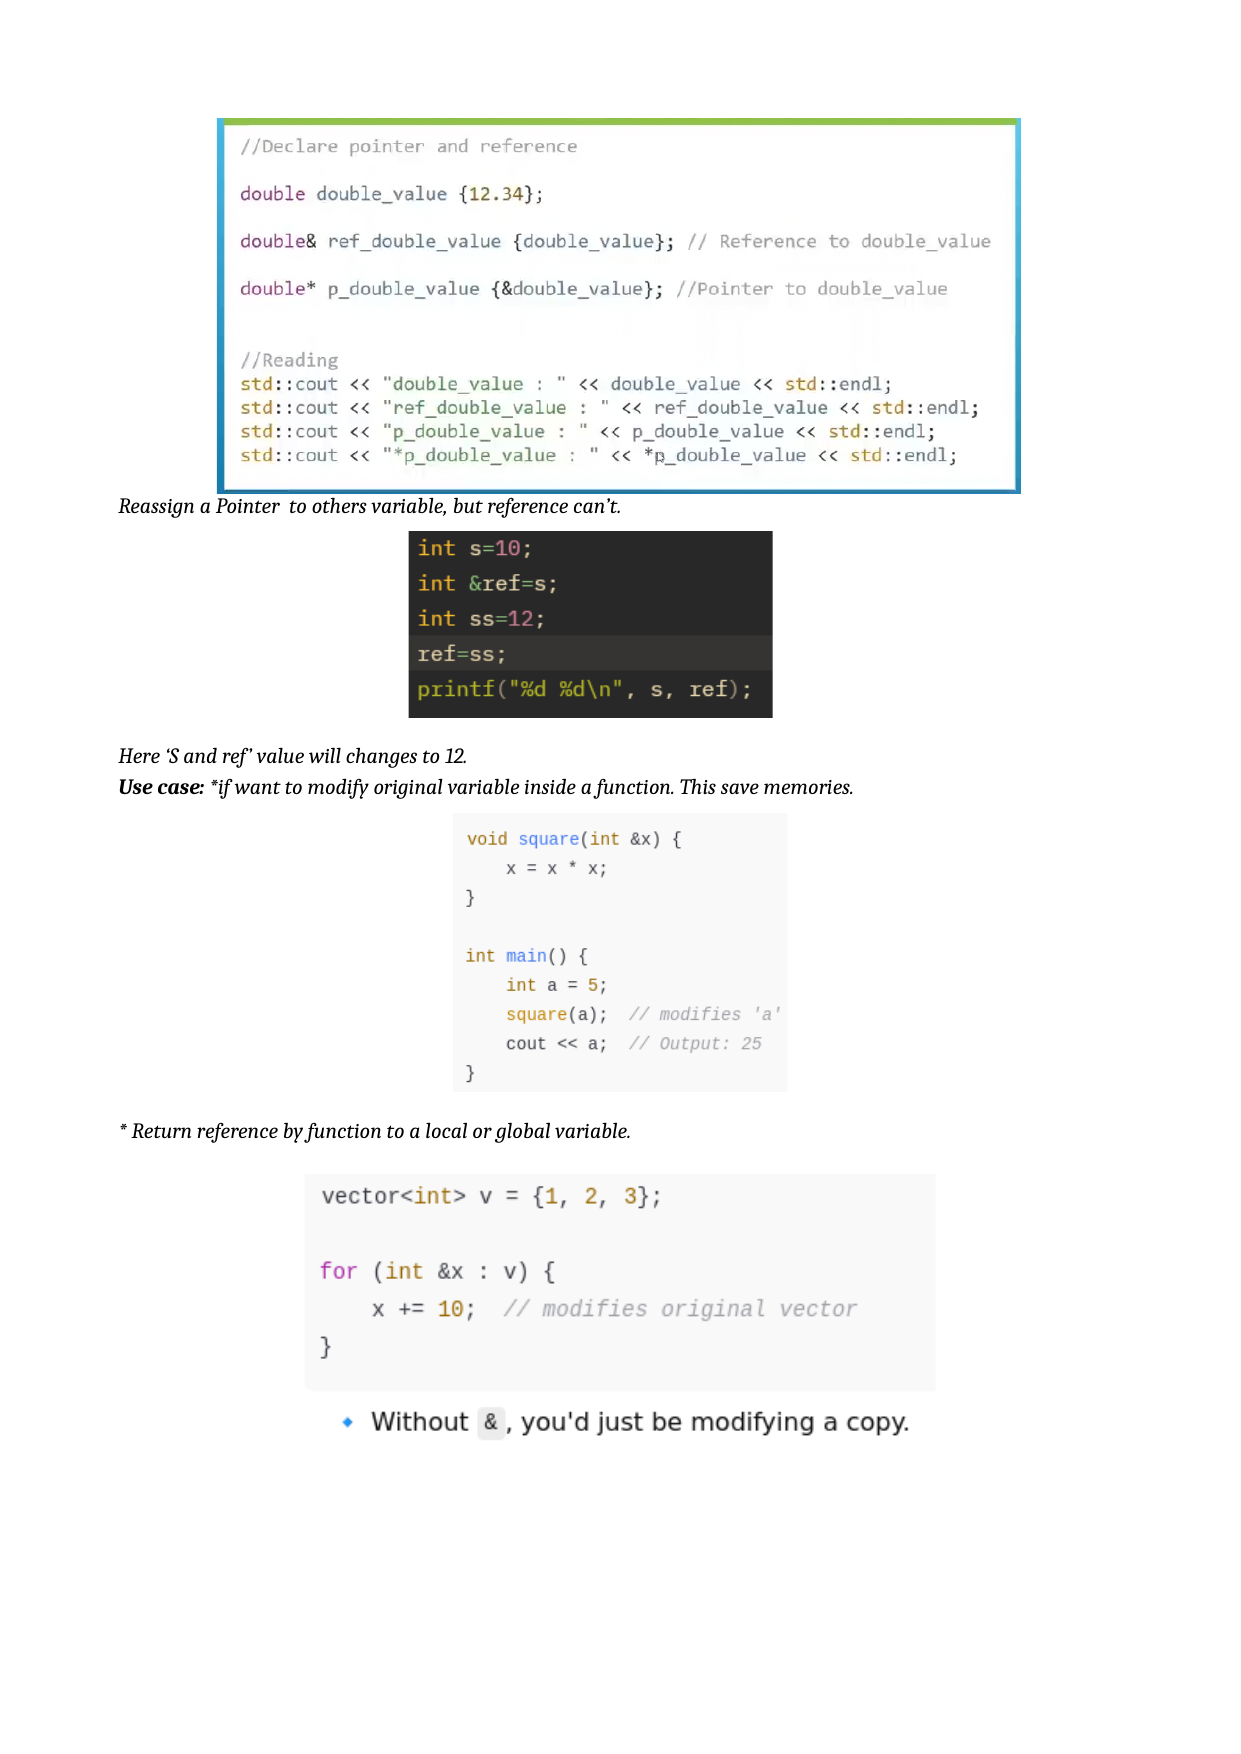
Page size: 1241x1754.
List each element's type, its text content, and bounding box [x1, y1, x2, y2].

picture [216, 118, 1021, 494]
picture [452, 813, 788, 1092]
text Reassign a Pointer to others variable, but reference can’t. [118, 118, 1122, 518]
picture [304, 1174, 936, 1456]
text * Return reference by function to a local or global variable. [118, 1118, 1122, 1143]
picture [408, 531, 773, 718]
text Here ‘S and ref’ value will changes to 12. [118, 743, 1122, 768]
text Use case: *if want to modify original variable inside a function. This save memories. [118, 774, 1122, 800]
